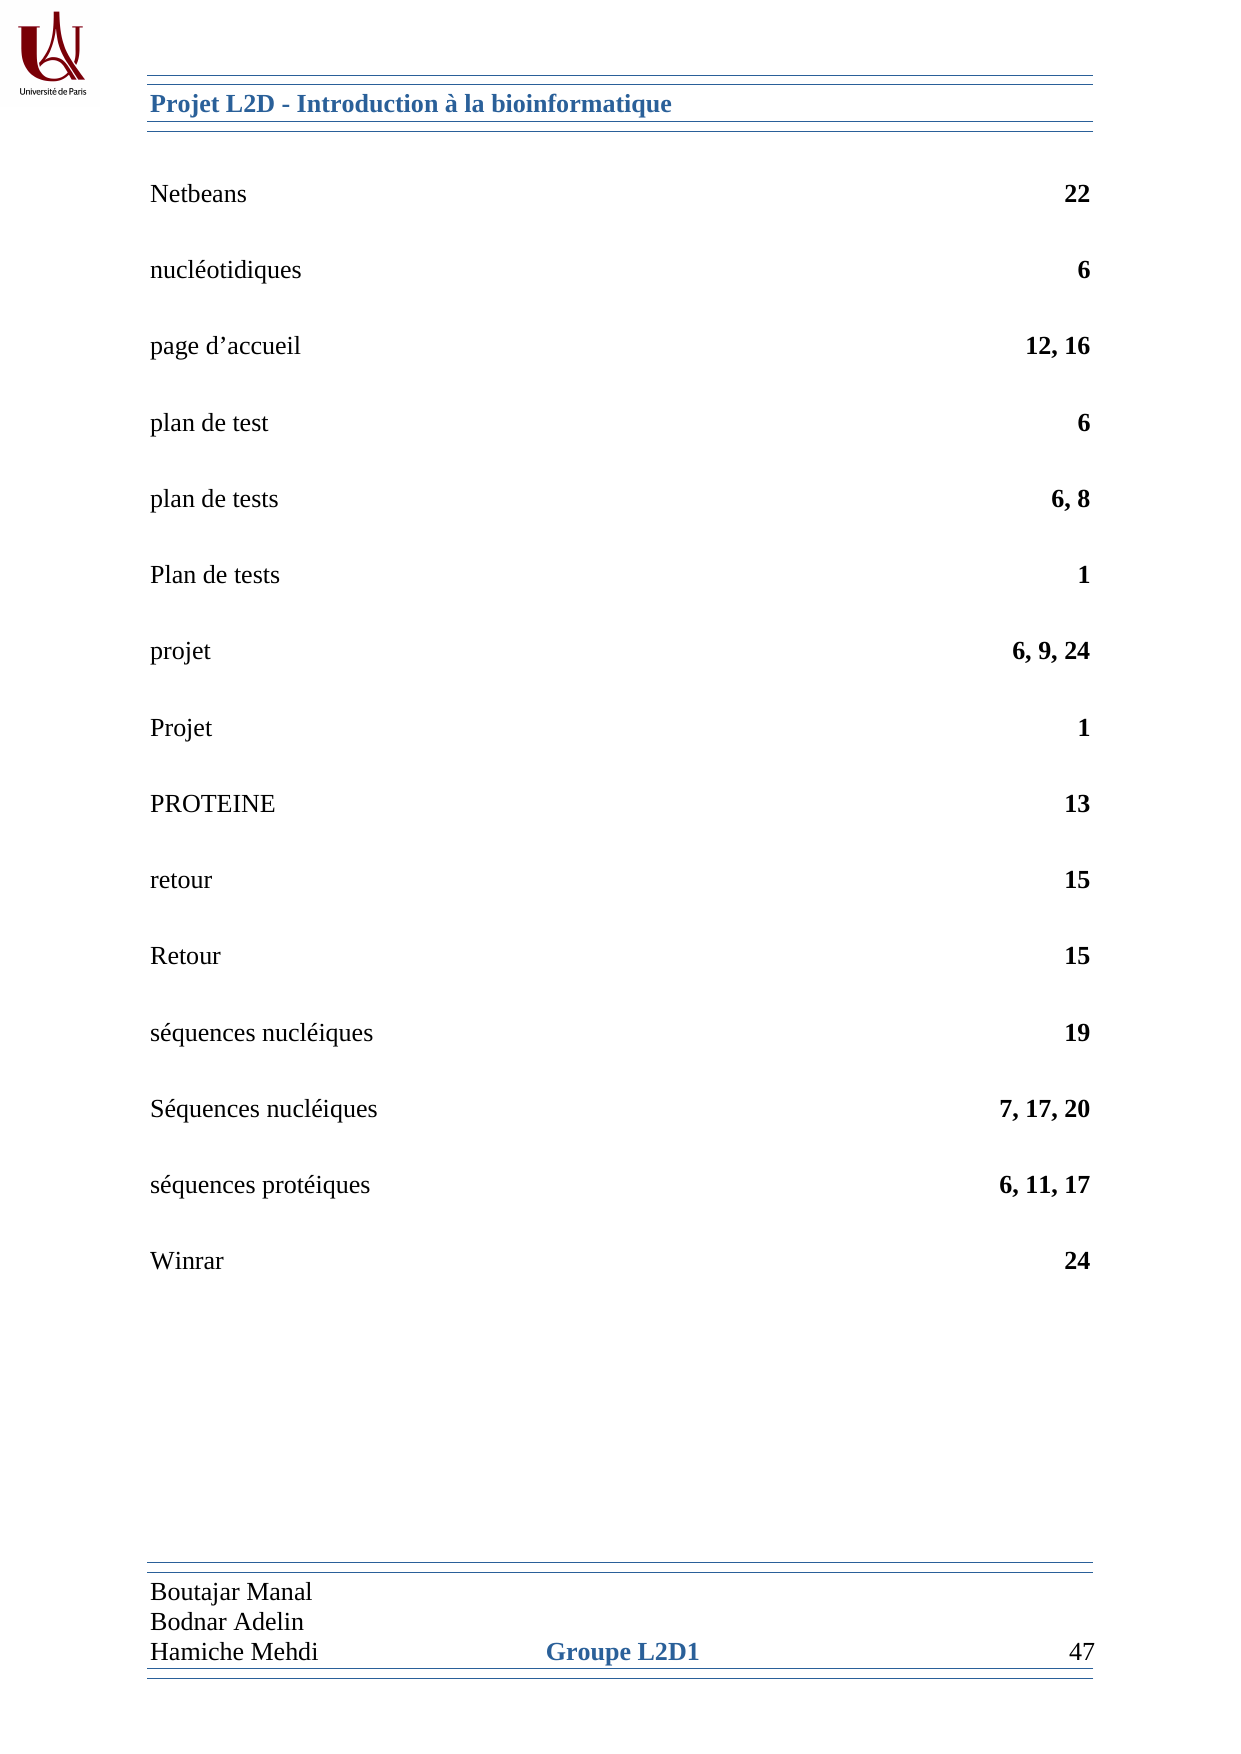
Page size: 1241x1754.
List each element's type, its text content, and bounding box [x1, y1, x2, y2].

text plan de test 6 [150, 407, 1090, 437]
picture [0, 0, 101, 107]
text retour 15 [150, 864, 1090, 894]
text séquences protéiques 6, 11, 17 [150, 1169, 1090, 1199]
text Retour 15 [150, 940, 1090, 970]
text nucléotidiques 6 [150, 254, 1090, 284]
text séquences nucléiques 19 [150, 1017, 1090, 1047]
text plan de tests 6, 8 [150, 483, 1090, 513]
text projet 6, 9, 24 [150, 635, 1090, 665]
text Séquences nucléiques 7, 17, 20 [150, 1093, 1090, 1123]
text page d’accueil 12, 16 [150, 330, 1090, 360]
text Winrar 24 [150, 1245, 1090, 1275]
text Projet 1 [150, 712, 1090, 742]
text Plan de tests 1 [150, 559, 1090, 589]
text Netbeans 22 [150, 178, 1090, 208]
text PROTEINE 13 [150, 788, 1090, 818]
